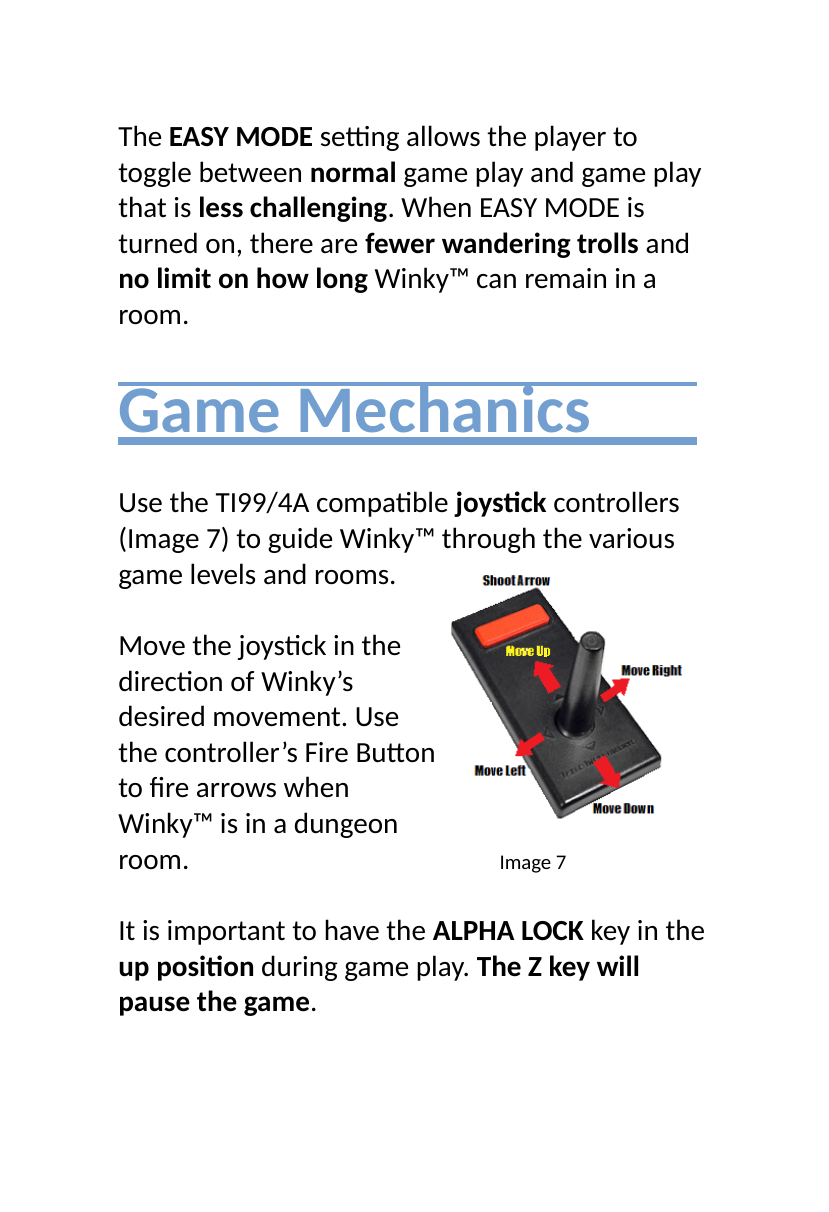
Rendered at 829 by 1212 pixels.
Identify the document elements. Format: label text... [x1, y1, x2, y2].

text Move the joystick in the [118, 627, 442, 663]
text Use the TI99/4A compatible joystick controllers (Image 7) to guide Winky™ through the various game levels and rooms. [118, 484, 710, 591]
text It is important to have the ALPHA LOCK key in the up position during game play. The Z key will pause the game. [118, 912, 710, 1019]
picture [442, 565, 702, 839]
text direction of Winky’s desired movement. Use the controller’s Fire Button to fire arrows when Winky™ is in a dungeon room. Image 7 [118, 663, 710, 876]
text Game Mechanics [118, 367, 710, 449]
text The EASY MODE setting allows the player to toggle between normal game play and game play that is less challenging. When EASY MODE is turned on, there are fewer wandering trolls and no limit on how long Winky™ can remain in a room. [118, 118, 710, 332]
